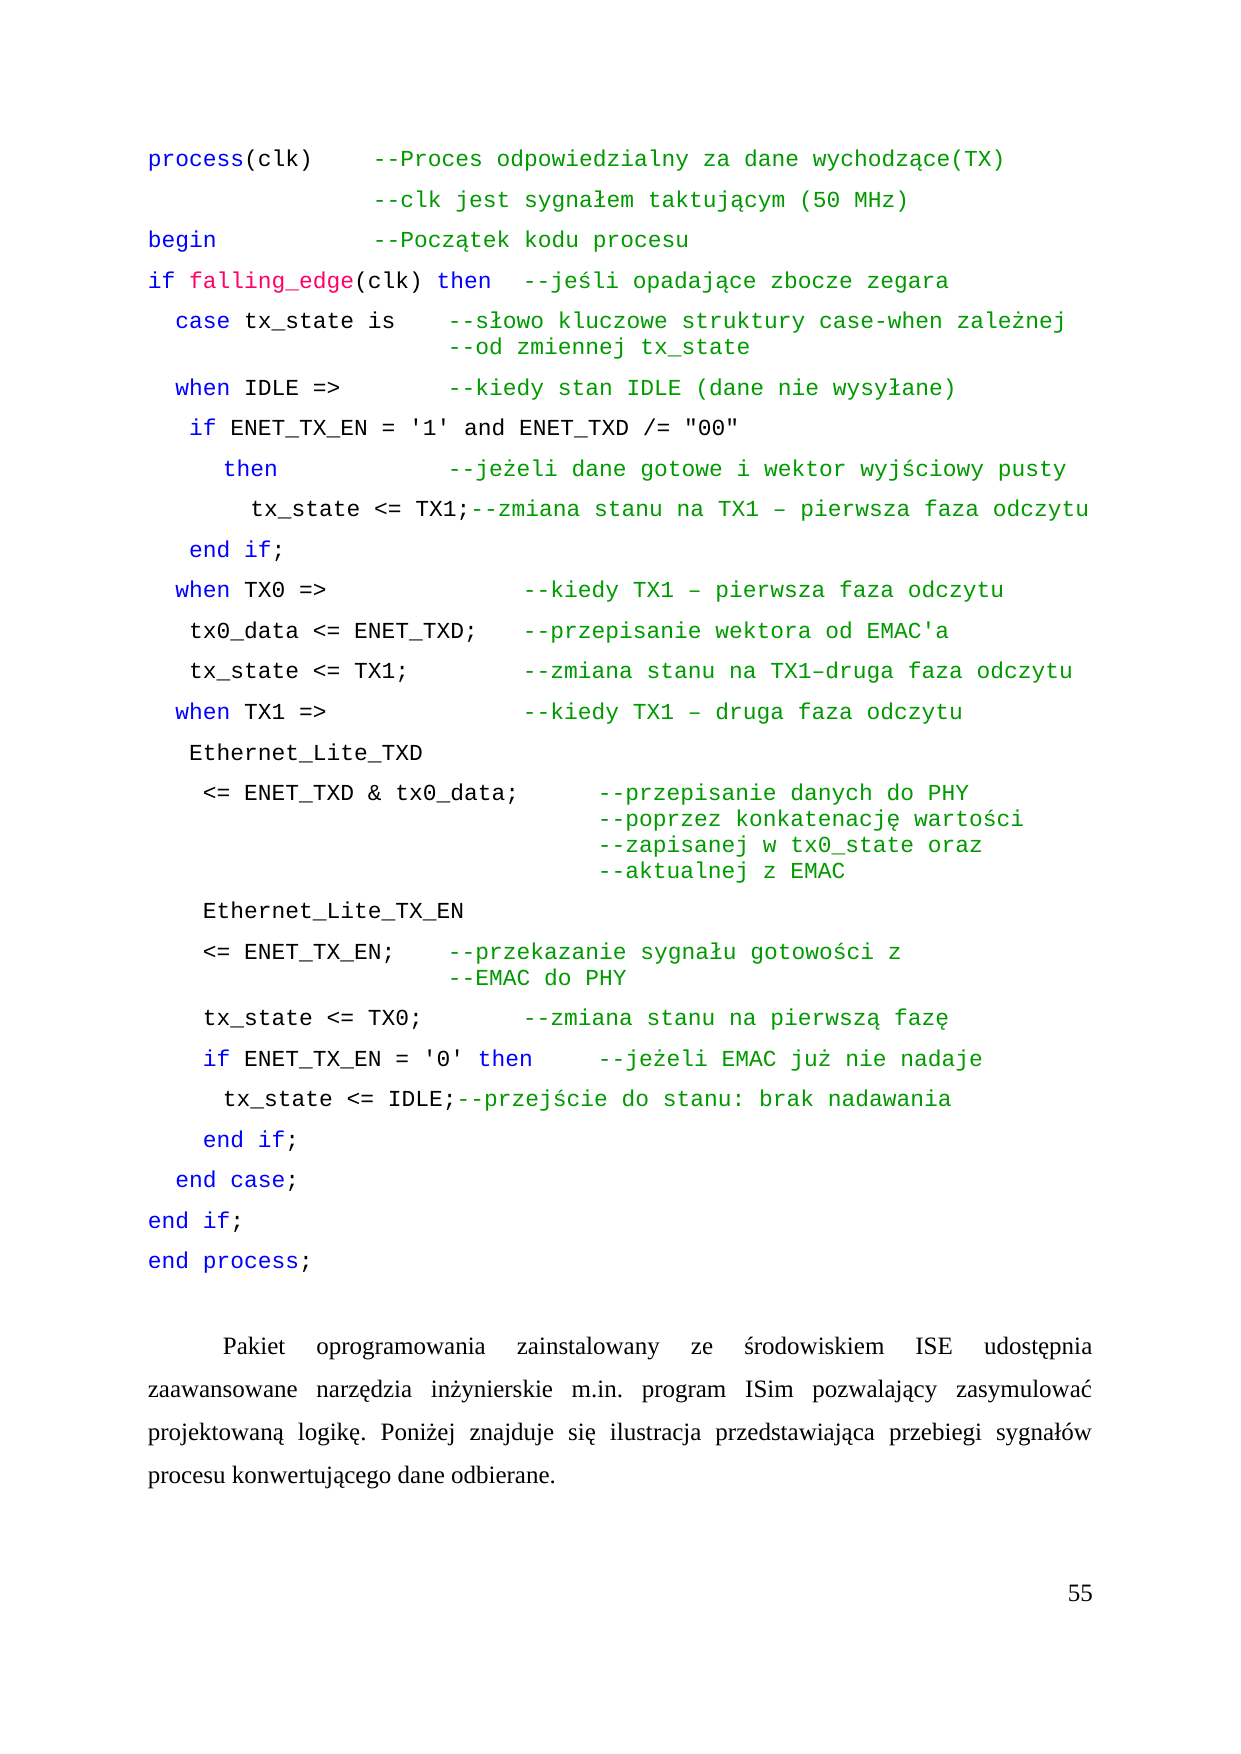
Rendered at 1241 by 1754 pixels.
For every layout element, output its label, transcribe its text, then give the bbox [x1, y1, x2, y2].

text end case; [148, 1169, 1093, 1195]
text Ethernet_Lite_TX_EN [148, 900, 1093, 926]
text end if; [148, 1209, 1093, 1235]
text <= ENET_TXD & tx0_data; --przepisanie danych do PHY --poprzez konkatenację wartości --zapisanej w tx0_state oraz --aktualnej z EMAC [148, 781, 1093, 885]
text when IDLE => --kiedy stan IDLE (dane nie wysyłane) [148, 376, 1093, 402]
text when TX0 => --kiedy TX1 – pierwsza faza odczytu [148, 579, 1093, 605]
text then --jeżeli dane gotowe i wektor wyjściowy pusty [148, 457, 1093, 483]
text tx_state <= TX1;--zmiana stanu na TX1 – pierwsza faza odczytu [148, 498, 1093, 524]
text end if; [148, 538, 1093, 564]
text Ethernet_Lite_TXD [148, 741, 1093, 767]
text tx_state <= IDLE;--przejście do stanu: brak nadawania [148, 1088, 1093, 1114]
text end if; [148, 1128, 1093, 1154]
text tx_state <= TX1; --zmiana stanu na TX1–druga faza odczytu [148, 660, 1093, 686]
text tx_state <= TX0; --zmiana stanu na pierwszą fazę [148, 1007, 1093, 1033]
text case tx_state is --słowo kluczowe struktury case-when zależnej --od zmiennej tx_state [148, 310, 1093, 362]
text --clk jest sygnałem taktującym (50 MHz) [148, 188, 1093, 214]
text Pakiet oprogramowania zainstalowany ze środowiskiem ISE udostępnia zaawansowane narzędzia inżynierskie m.in. program ISim pozwalający zasymulować projektowaną logikę. Poniżej znajduje się ilustracja przedstawiająca przebiegi sygnałów procesu konwertującego dane odbierane. [148, 1331, 1093, 1489]
text if falling_edge(clk) then --jeśli opadające zbocze zegara [148, 269, 1093, 295]
text when TX1 => --kiedy TX1 – druga faza odczytu [148, 700, 1093, 726]
text if ENET_TX_EN = '1' and ENET_TXD /= "00" [148, 417, 1093, 443]
text begin --Początek kodu procesu [148, 229, 1093, 254]
text <= ENET_TX_EN; --przekazanie sygnału gotowości z --EMAC do PHY [148, 940, 1093, 992]
text end process; [148, 1250, 1093, 1276]
text if ENET_TX_EN = '0' then --jeżeli EMAC już nie nadaje [148, 1047, 1093, 1073]
text process(clk) --Proces odpowiedzialny za dane wychodzące(TX) [148, 148, 1093, 173]
text tx0_data <= ENET_TXD; --przepisanie wektora od EMAC'a [148, 619, 1093, 645]
